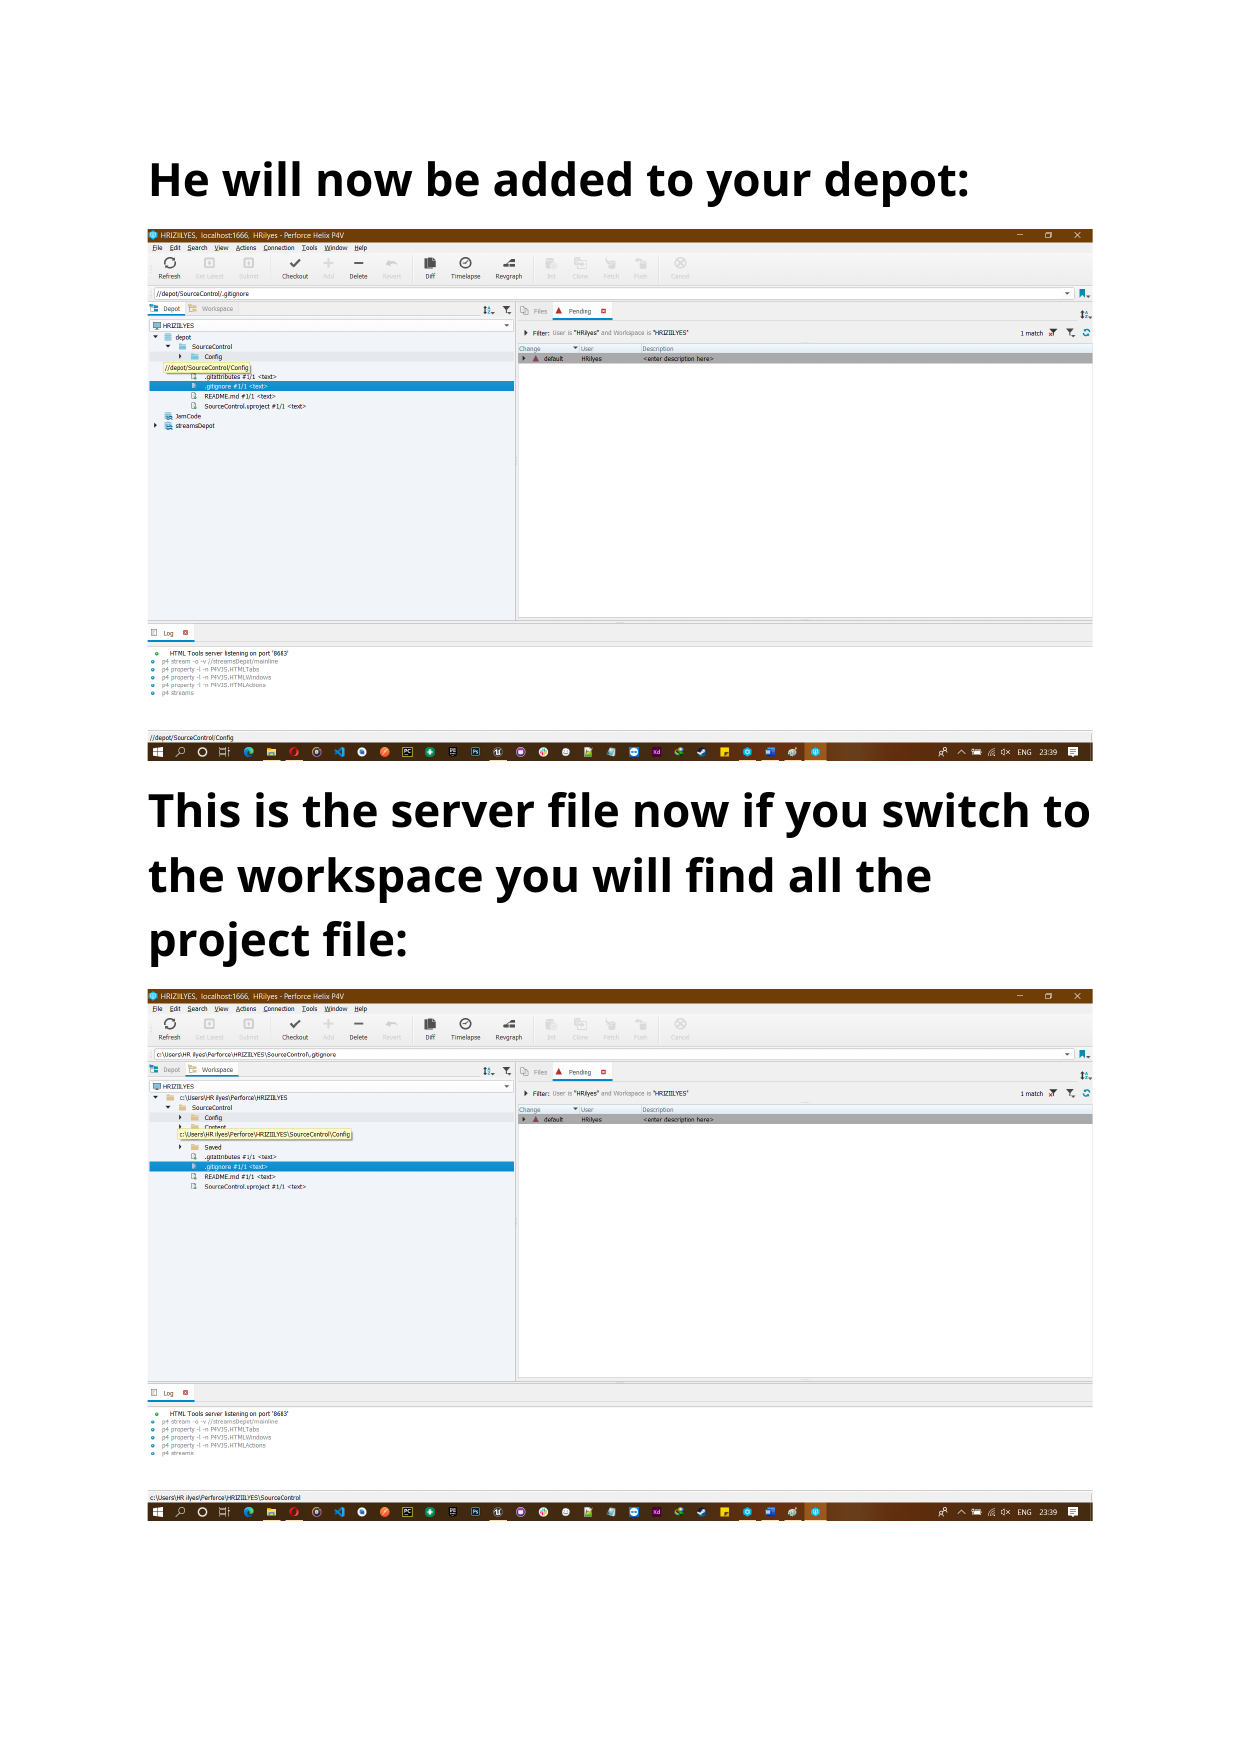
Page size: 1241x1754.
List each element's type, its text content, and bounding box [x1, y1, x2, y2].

text He will now be added to your depot: [148, 148, 1093, 210]
text This is the server file now if you switch to the workspace you will find all the project file: [148, 778, 1093, 970]
